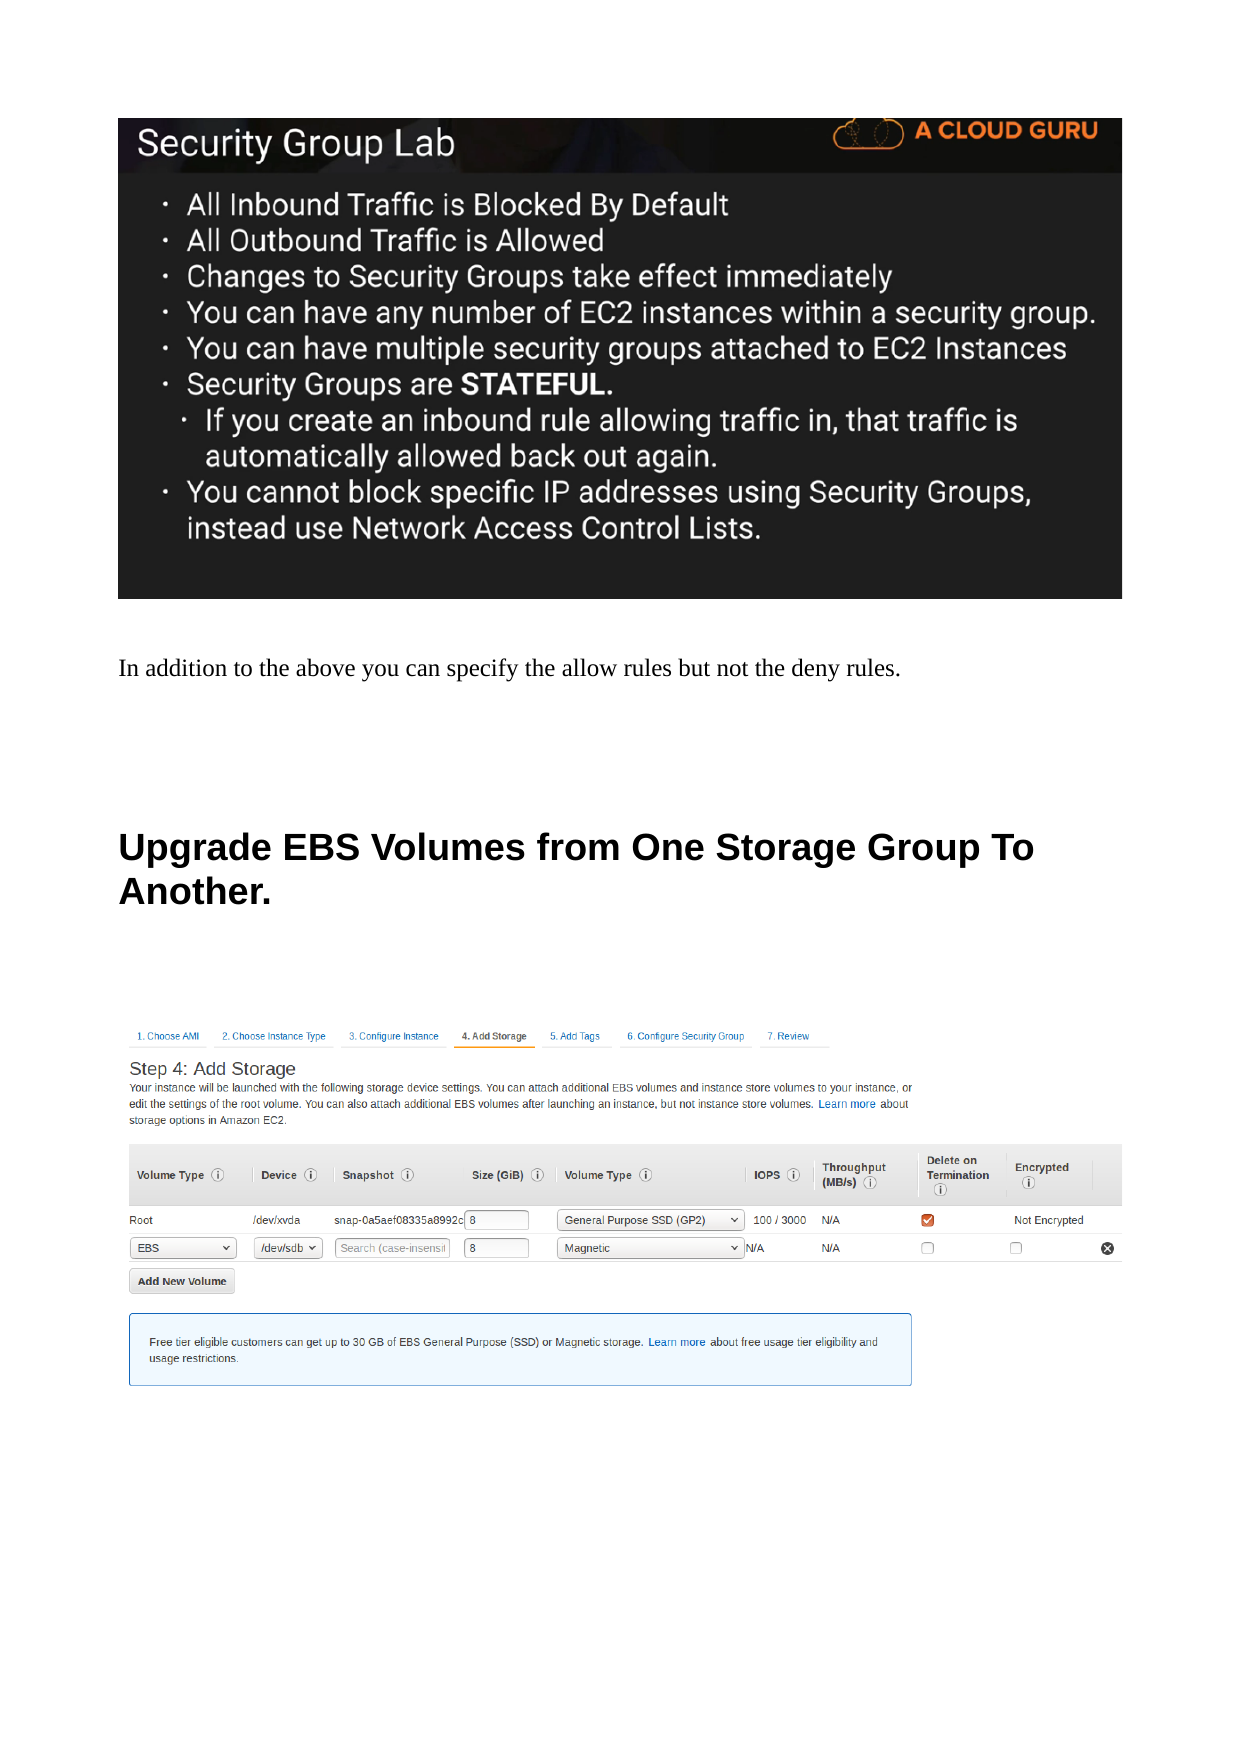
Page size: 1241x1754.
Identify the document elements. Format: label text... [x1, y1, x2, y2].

picture [118, 1023, 1123, 1413]
text In addition to the above you can specify the allow rules but not the deny rules. [118, 653, 1122, 682]
picture [118, 118, 1123, 599]
subtitle Upgrade EBS Volumes from One Storage Group To Another. [118, 825, 1122, 912]
